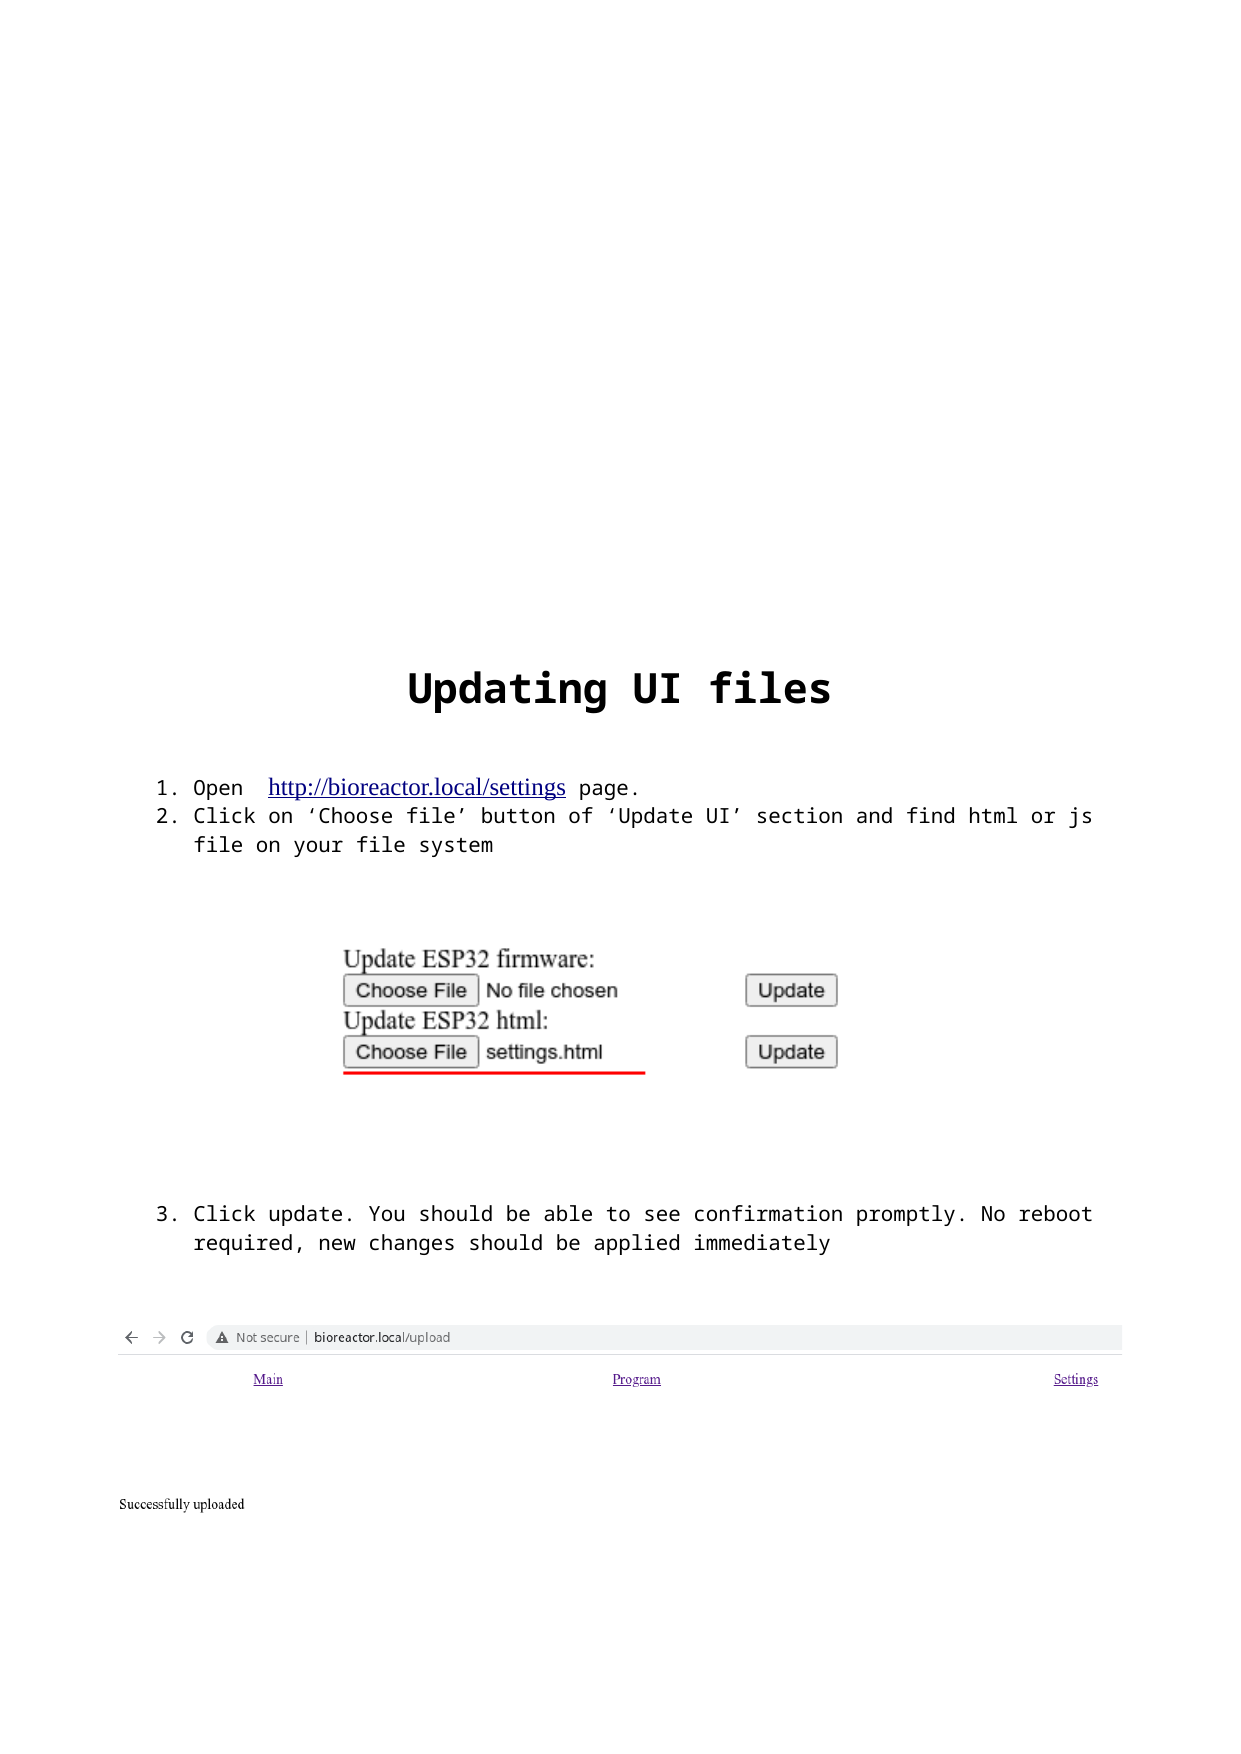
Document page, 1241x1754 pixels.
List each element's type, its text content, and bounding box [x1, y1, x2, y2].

list Open http://bioreactor.local/settings page. [156, 772, 1122, 801]
list Click update. You should be able to see confirmation promptly. No reboot required, new changes should be applied immediately [156, 1199, 1122, 1256]
list Click on ‘Choose file’ button of ‘Update UI’ section and find html or js file on your file system [156, 801, 1122, 858]
picture [331, 925, 910, 1086]
text Updating UI files [118, 658, 1122, 715]
picture [118, 1323, 1123, 1625]
